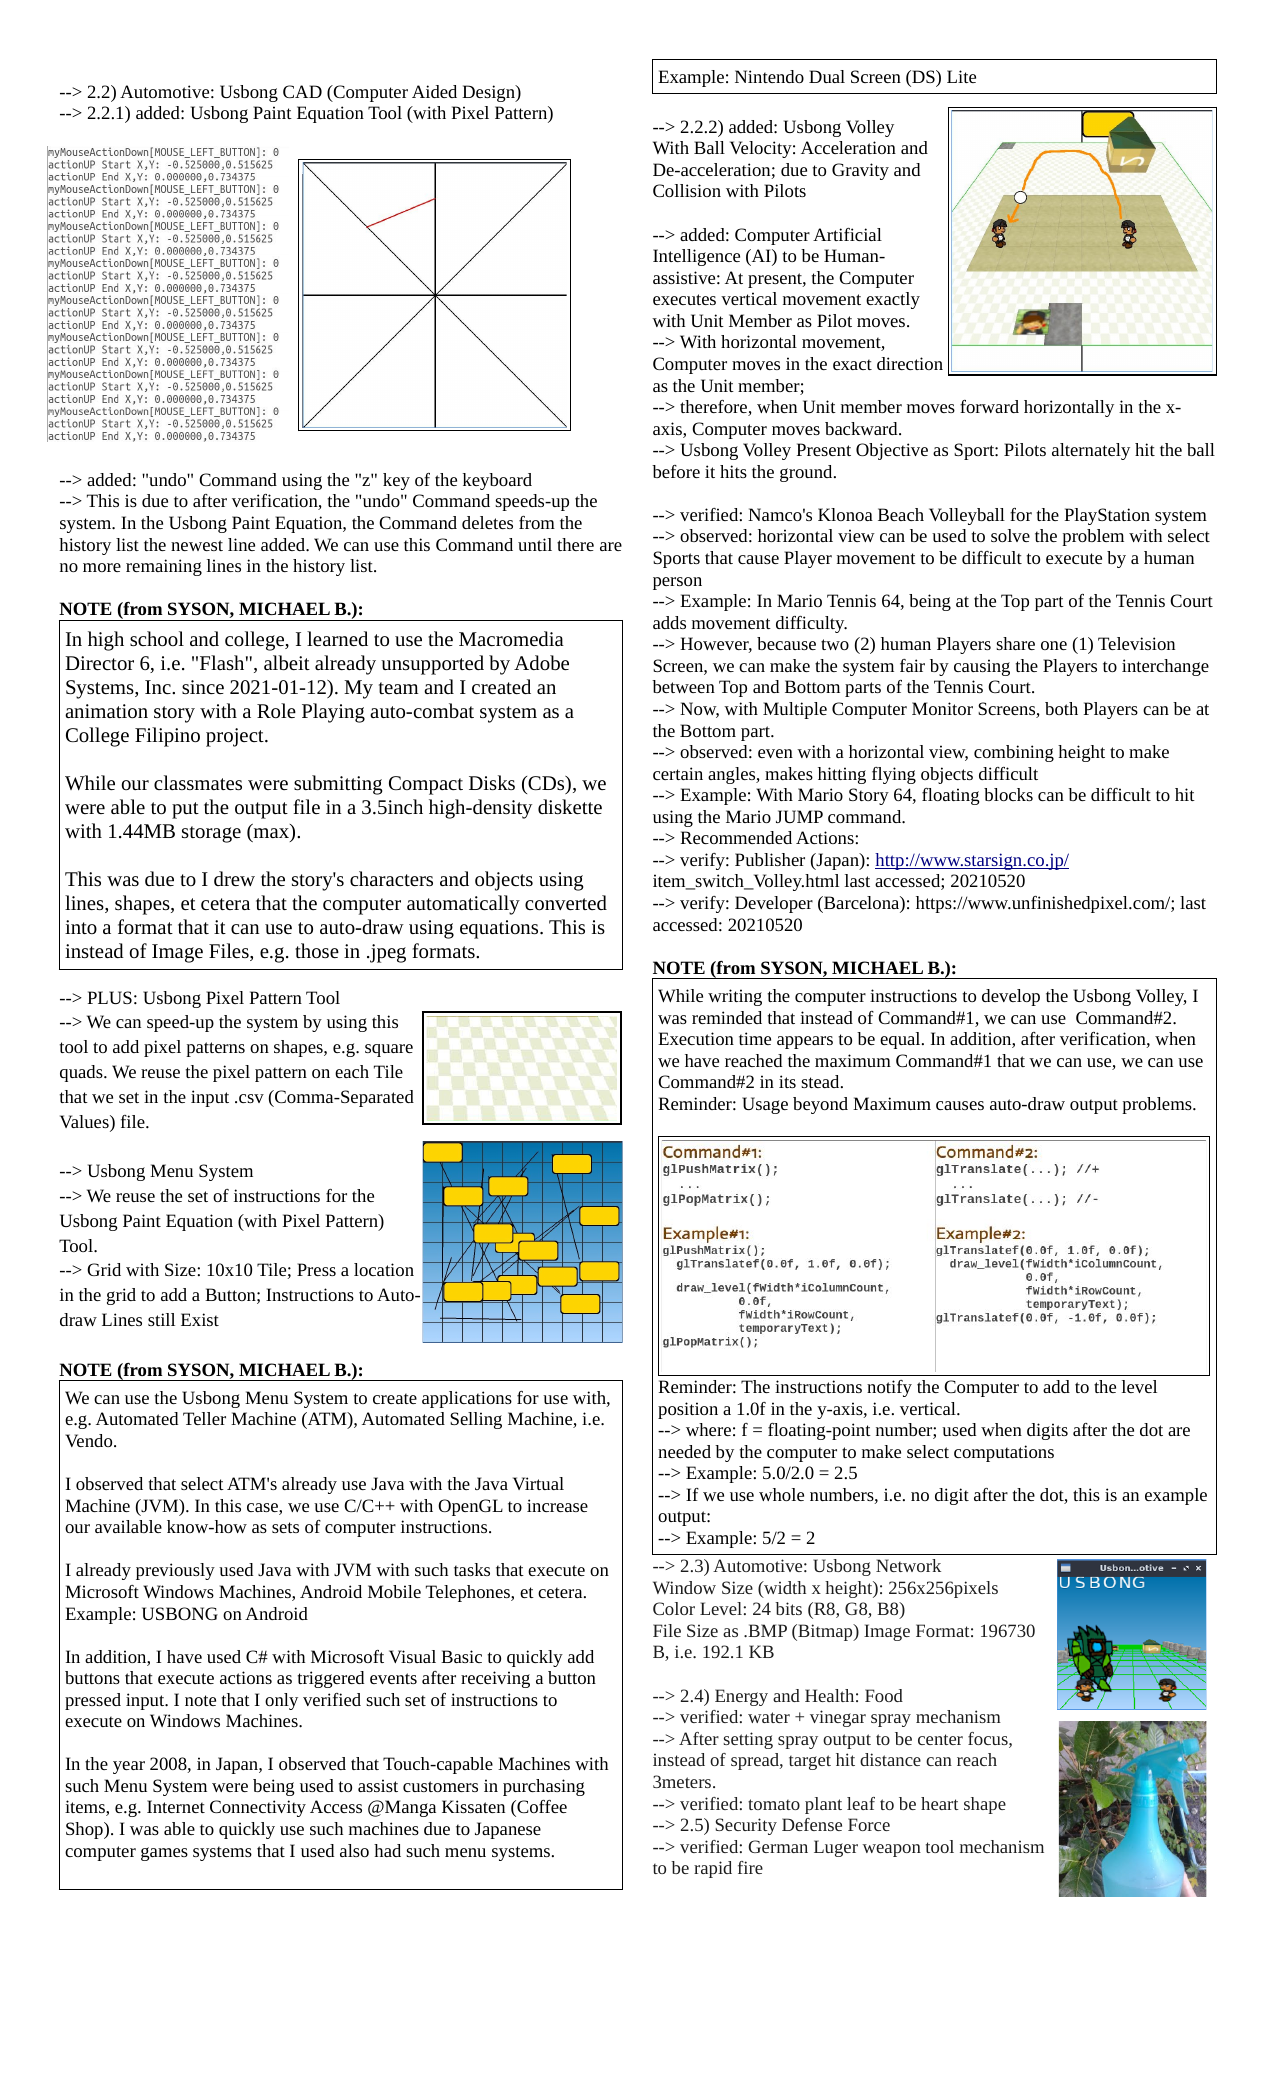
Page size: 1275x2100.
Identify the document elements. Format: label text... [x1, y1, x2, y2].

text --> We reuse the set of instructions for the Usbong Paint Equation (with Pixel Pattern) Tool. [59, 1185, 422, 1256]
text --> 2.2.2) added: Usbong Volley [652, 116, 947, 137]
picture [661, 1140, 1207, 1372]
table_header In high school and college, I learned to use the Macromedia Director 6, i.e. "Flash", albeit already unsupported by Adobe Systems, Inc. since 2021-01-12). My team and I created an animation story with a Role Playing auto-combat system as a College Filipino project. While our classmates were submitting Compact Disks (CDs), we were able to put the output file in a 3.5inch high-density diskette with 1.44MB storage (max). This was due to I drew the story's characters and objects using lines, shapes, et cetera that the computer automatically converted into a format that it can use to auto-draw using equations. This is instead of Image Files, e.g. those in .jpeg formats. [60, 621, 622, 969]
text --> After setting spray output to be center focus, instead of spread, target hit distance can reach 3meters. [652, 1728, 1058, 1792]
text --> verified: tomato plant leaf to be heart shape [652, 1792, 1058, 1814]
text NOTE (from SYSON, MICHAEL B.): [59, 598, 623, 620]
text --> However, because two (2) human Players share one (1) Television Screen, we can make the system fair by causing the Players to interchange between Top and Bottom parts of the Tennis Court. [652, 633, 1216, 698]
text Window Size (width x height): 256x256pixels [652, 1577, 1057, 1598]
text --> Recommended Actions: [652, 827, 1216, 849]
picture [951, 110, 1213, 372]
text --> Example: In Mario Tennis 64, being at the Top part of the Tennis Court adds movement difficulty. [652, 590, 1216, 633]
text --> observed: horizontal view can be used to solve the problem with select Sports that cause Player movement to be difficult to execute by a human person [652, 525, 1216, 590]
text --> verify: Developer (Barcelona): https://www.unfinishedpixel.com/; last accessed: 20210520 [652, 892, 1216, 935]
text --> We can speed-up the system by using this tool to add pixel patterns on shapes, e.g. square quads. We reuse the pixel pattern on each Tile that we set in the input .csv (Comma-Separated Values) file. [59, 1011, 623, 1132]
text --> verified: German Luger weapon tool mechanism to be rapid fire [652, 1836, 1058, 1879]
picture [1057, 1559, 1207, 1710]
table_header While writing the computer instructions to develop the Usbong Volley, I was reminded that instead of Command#1, we can use Command#2. Execution time appears to be equal. In addition, after verification, when we have reached the maximum Command#1 that we can use, we can use Command#2 in its stead. Reminder: Usage beyond Maximum causes auto-draw output problems. Reminder: The instructions notify the Computer to add to the level position a 1.0f in the y-axis, i.e. vertical. --> where: f = floating-point number; used when digits after the dot are needed by the computer to make select computations --> Example: 5.0/2.0 = 2.5 --> If we use whole numbers, i.e. no digit after the dot, this is an example output: --> Example: 5/2 = 2 [653, 979, 1216, 1554]
text Color Level: 24 bits (R8, G8, B8) [652, 1598, 1057, 1620]
text NOTE (from SYSON, MICHAEL B.): [59, 1358, 623, 1380]
text --> added: Computer Artificial Intelligence (AI) to be Human-assistive: At present, the Computer executes vertical movement exactly with Unit Member as Pilot moves. [652, 223, 947, 331]
text --> Now, with Multiple Computer Monitor Screens, both Players can be at the Bottom part. [652, 698, 1216, 741]
text --> This is due to after verification, the "undo" Command speeds-up the system. In the Usbong Paint Equation, the Command deletes from the history list the newest line added. We can use this Command until there are no more remaining lines in the history list. [59, 490, 623, 577]
picture [1058, 1721, 1207, 1897]
text item_switch_Volley.html last accessed; 20210520 [652, 870, 1216, 892]
table_header We can use the Usbong Menu System to create applications for use with, e.g. Automated Teller Machine (ATM), Automated Selling Machine, i.e. Vendo. I observed that select ATM's already use Java with the Java Virtual Machine (JVM). In this case, we use C/C++ with OpenGL to increase our available know-how as sets of computer instructions. I already previously used Java with JVM with such tasks that execute on Microsoft Windows Machines, Android Mobile Telephones, et cetera. Example: USBONG on Android In addition, I have used C# with Microsoft Visual Basic to quickly add buttons that execute actions as triggered events after receiving a button pressed input. I note that I only verified such set of instructions to execute on Windows Machines. In the year 2008, in Japan, I observed that Touch-capable Machines with such Menu System were being used to assist customers in purchasing items, e.g. Internet Connectivity Access @Manga Kissaten (Coffee Shop). I was able to quickly use such machines due to Japanese computer games systems that I used also had such menu systems. [60, 1381, 622, 1888]
text --> Usbong Menu System [59, 1160, 422, 1182]
text --> 2.4) Energy and Health: Food [652, 1684, 1057, 1706]
text --> verified: water + vinegar spray mechanism [652, 1706, 1216, 1728]
text --> PLUS: Usbong Pixel Pattern Tool [59, 987, 623, 1008]
text File Size as .BMP (Bitmap) Image Format: 196730 B, i.e. 192.1 KB [652, 1620, 1057, 1663]
text --> added: "undo" Command using the "z" key of the keyboard [59, 469, 623, 490]
text --> 2.3) Automotive: Usbong Network [652, 1555, 1216, 1577]
text With Ball Velocity: Acceleration and De-acceleration; due to Gravity and Collision with Pilots [652, 137, 947, 202]
text --> 2.2.1) added: Usbong Paint Equation Tool (with Pixel Pattern) [59, 102, 623, 124]
text --> verify: Publisher (Japan): http://www.starsign.co.jp/ [652, 849, 1216, 870]
picture [422, 1141, 623, 1343]
text --> Usbong Volley Present Objective as Sport: Pilots alternately hit the ball before it hits the ground. [652, 439, 1216, 482]
text --> verified: Namco's Klonoa Beach Volleyball for the PlayStation system [652, 504, 1216, 525]
text --> Example: With Mario Story 64, floating blocks can be difficult to hit using the Mario JUMP command. [652, 784, 1216, 827]
text --> 2.2) Automotive: Usbong CAD (Computer Aided Design) [59, 81, 623, 102]
text --> observed: even with a horizontal view, combining height to make certain angles, makes hitting flying objects difficult [652, 741, 1216, 784]
text --> therefore, when Unit member moves forward horizontally in the x-axis, Computer moves backward. [652, 396, 1216, 439]
table_header Example: Nintendo Dual Screen (DS) Lite [653, 60, 1216, 93]
text --> With horizontal movement, Computer moves in the exact direction as the Unit member; [652, 331, 1216, 396]
text --> Grid with Size: 10x10 Tile; Press a location in the grid to add a Button; Instructions to Auto-draw Lines still Exist [59, 1259, 422, 1330]
text --> 2.5) Security Defense Force [652, 1814, 1058, 1836]
text NOTE (from SYSON, MICHAEL B.): [652, 957, 1216, 978]
picture [302, 162, 567, 428]
